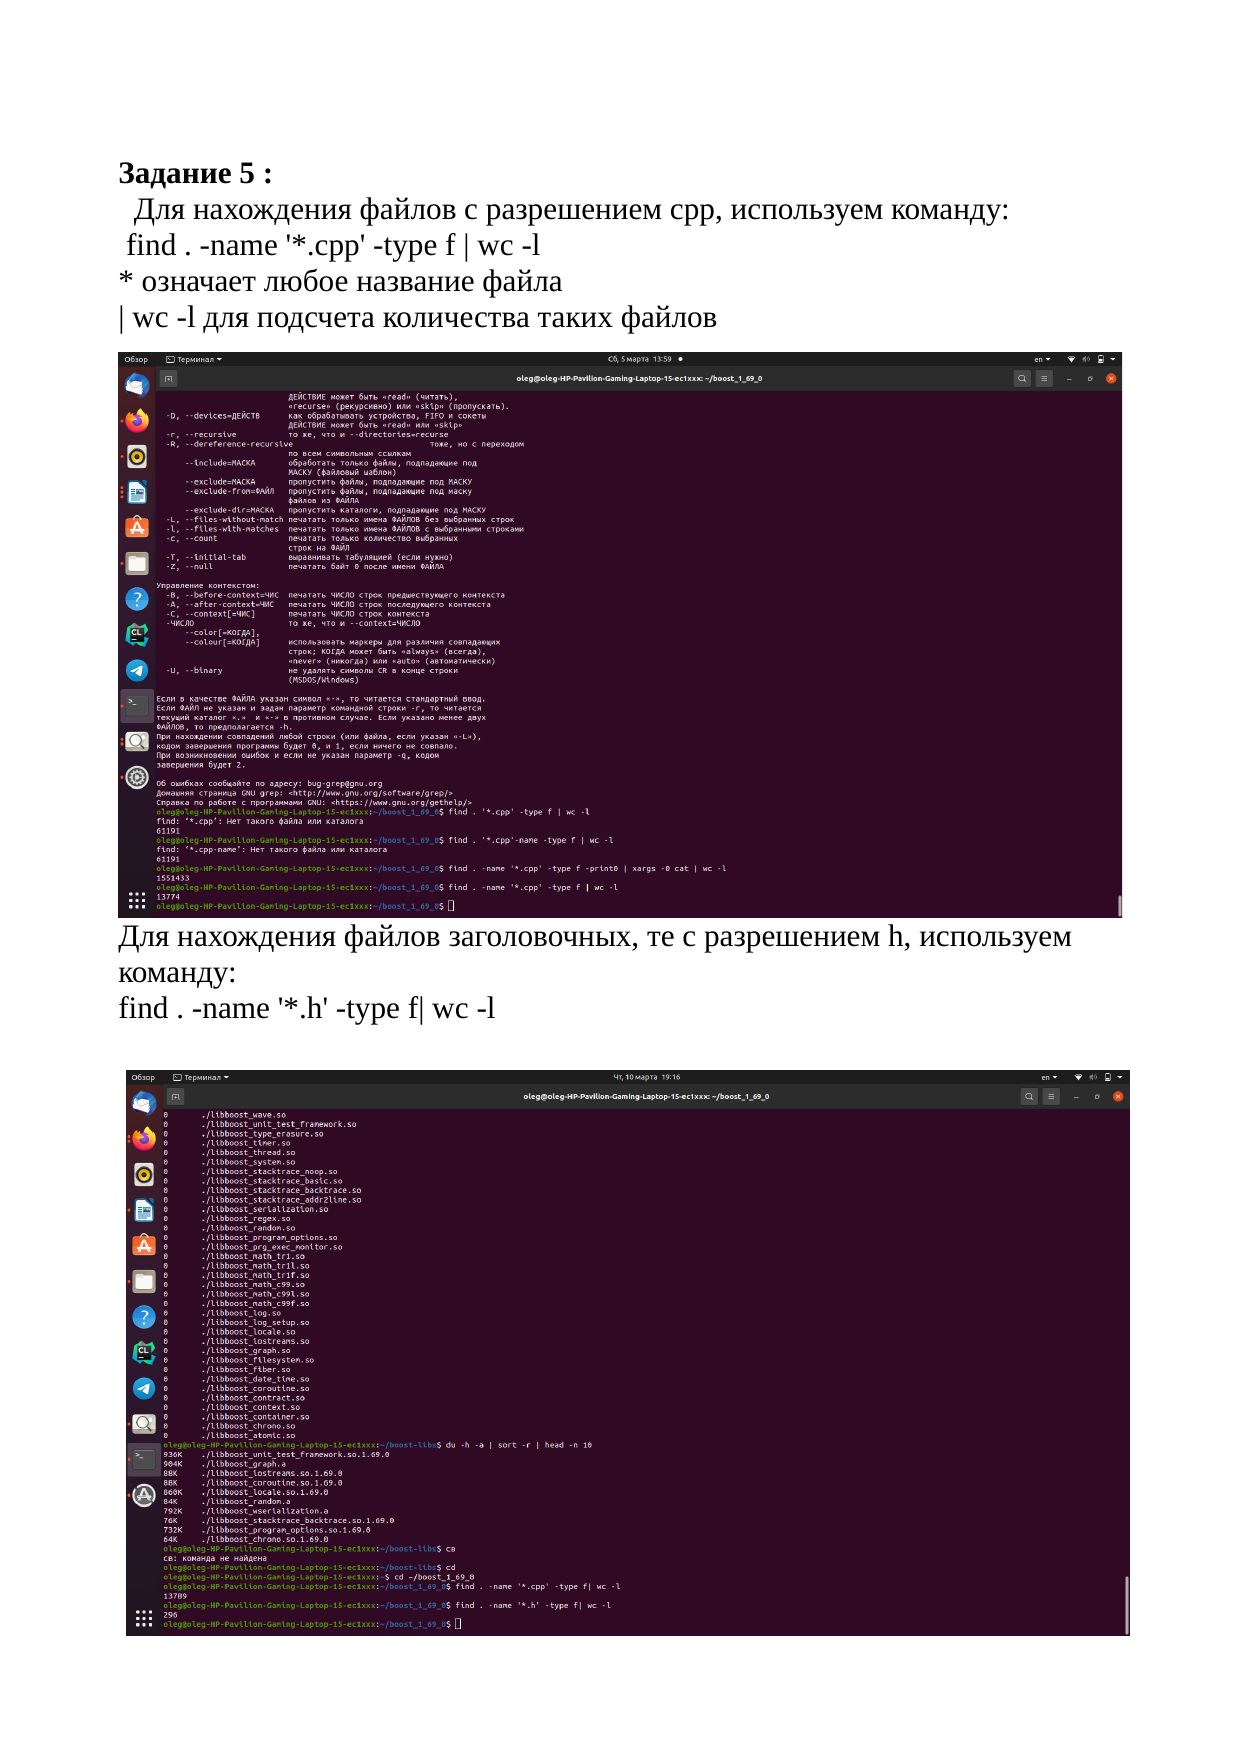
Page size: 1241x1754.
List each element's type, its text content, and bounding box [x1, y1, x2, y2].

picture [118, 352, 1123, 918]
text Для нахождения файлов заголовочных, те с разрешением h, используем команду: [118, 918, 1122, 989]
text Задание 5 : [118, 154, 1122, 190]
text | wc -l для подсчета количества таких файлов [118, 298, 1122, 334]
picture [126, 1070, 1130, 1636]
text [118, 334, 1122, 352]
text Для нахождения файлов с разрешением cpp, используем команду: [118, 190, 1122, 226]
text find . -name '*.h' -type f| wc -l [118, 989, 1122, 1061]
text find . -name '*.cpp' -type f | wc -l [118, 226, 1122, 262]
text * означает любое название файла [118, 262, 1122, 298]
